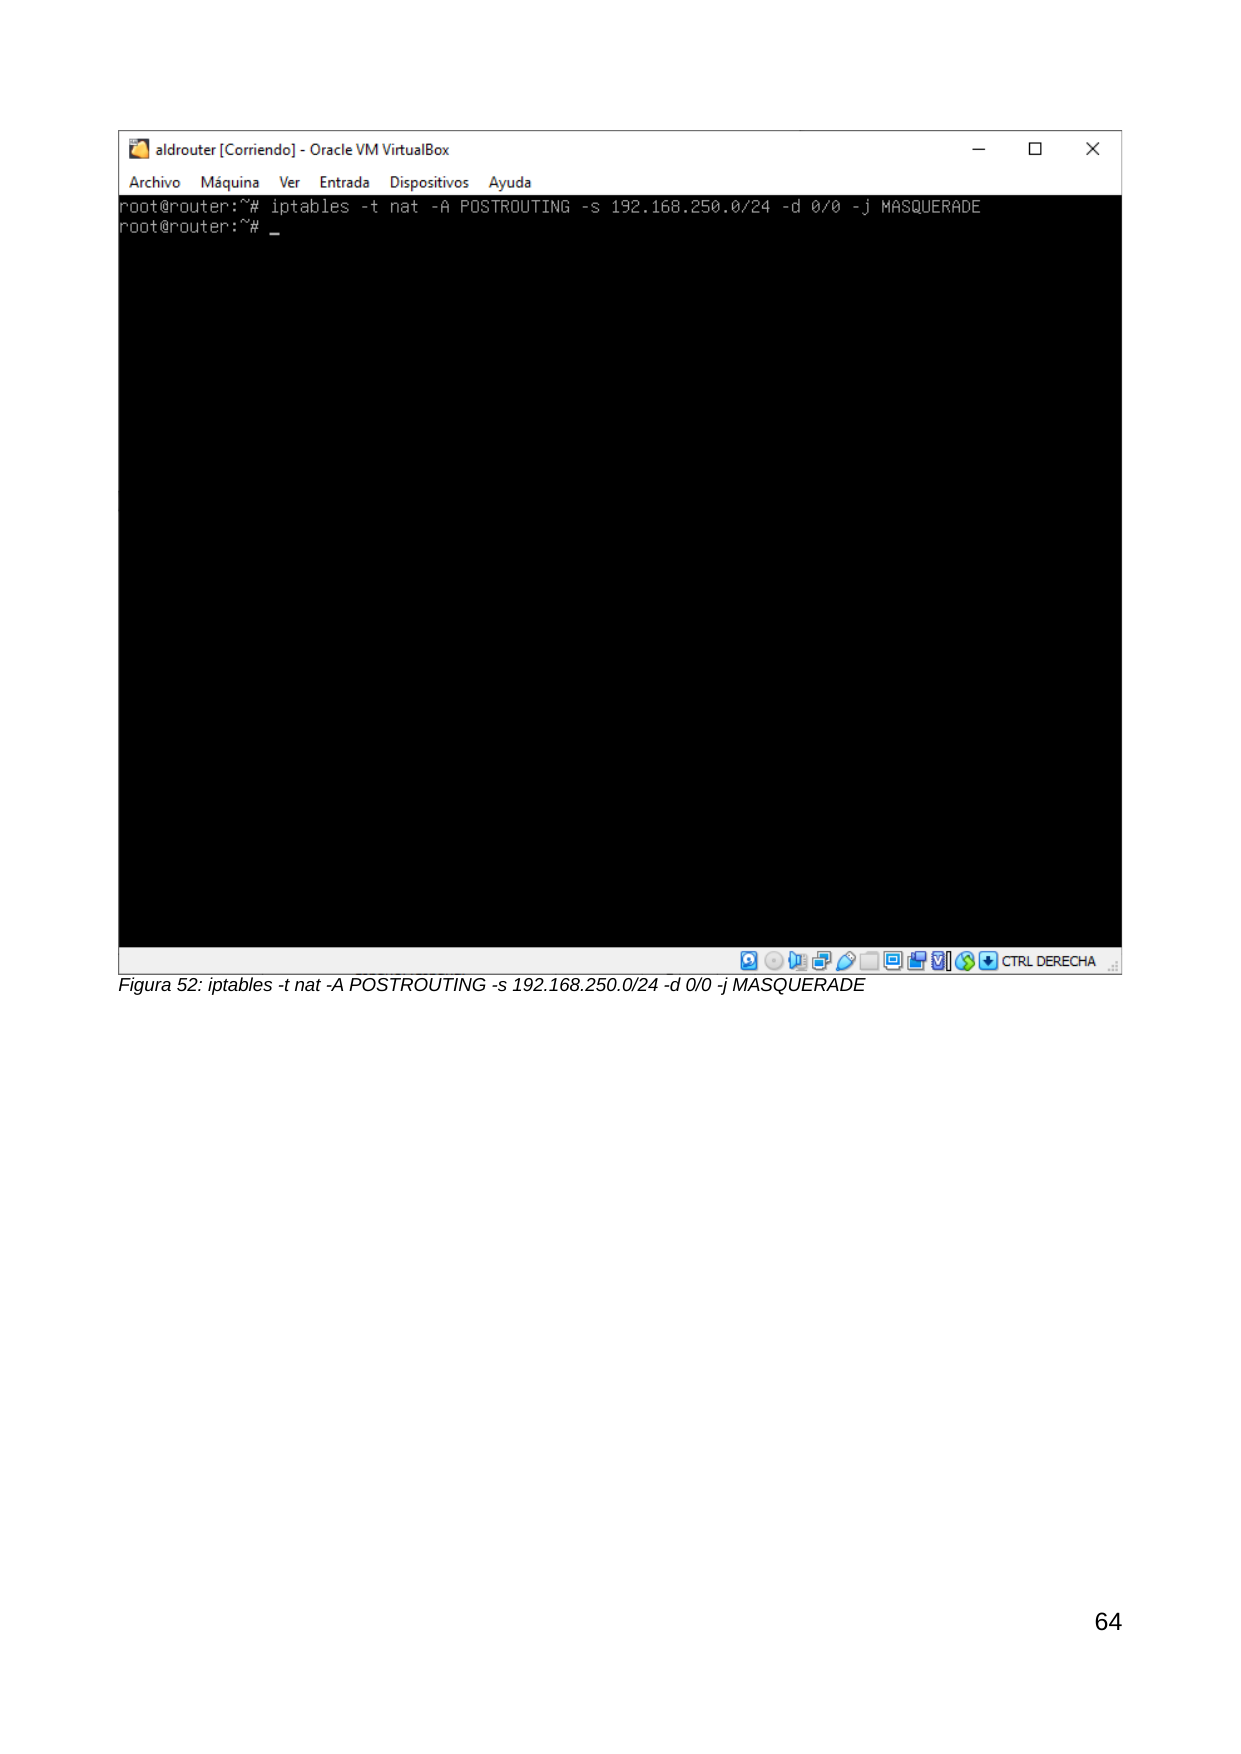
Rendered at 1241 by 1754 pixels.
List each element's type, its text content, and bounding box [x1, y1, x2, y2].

text Figura 52: iptables -t nat -A POSTROUTING -s 192.168.250.0/24 -d 0/0 -j MASQUERADE [118, 975, 1122, 996]
picture [118, 130, 1123, 975]
